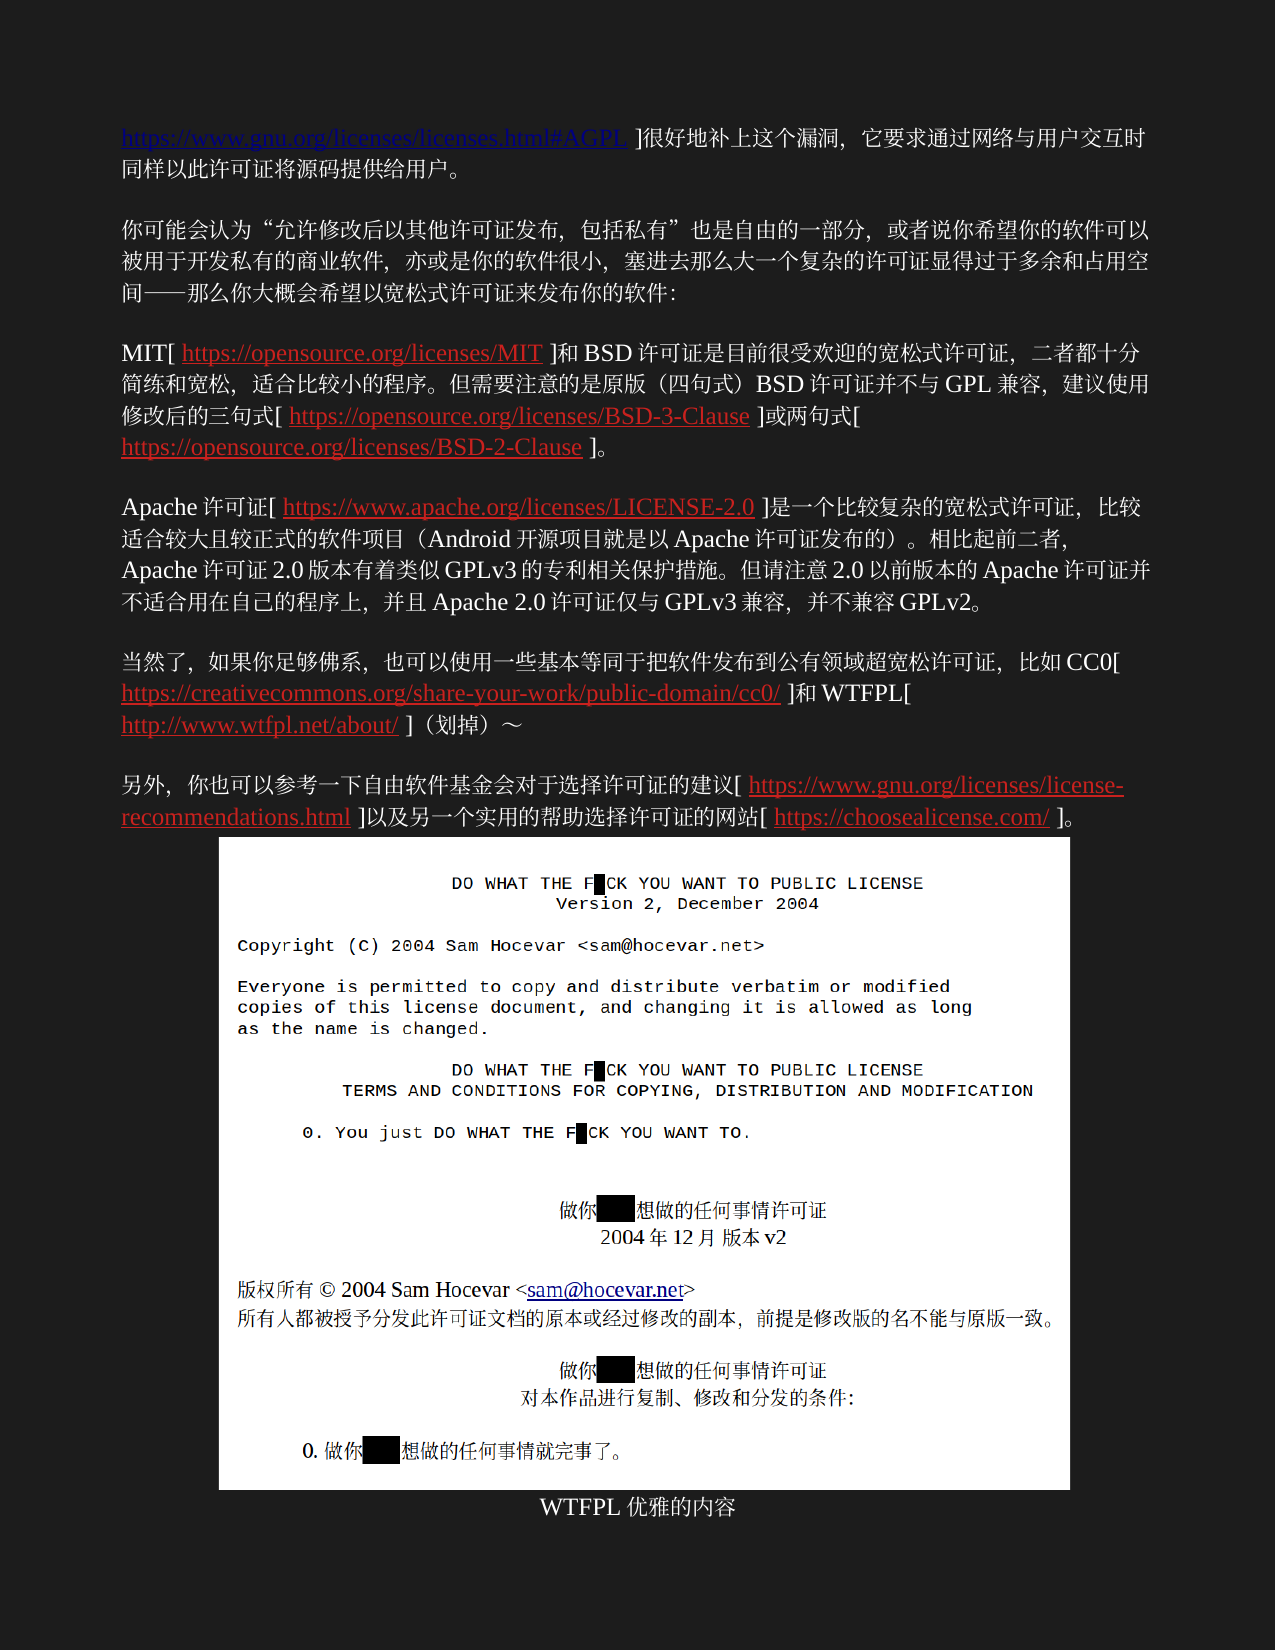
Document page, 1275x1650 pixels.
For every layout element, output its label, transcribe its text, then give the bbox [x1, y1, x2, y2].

picture [218, 837, 1071, 1490]
text 当然了，如果你足够佛系，也可以使用一些基本等同于把软件发布到公有领域超宽松许可证，比如CC0[ https://creativecommons.org/share-your-work/public-domain/cc0/ ]和WTFPL[ http://www.wtfpl.net/about/ ]（划掉）～ [121, 645, 1154, 739]
text 你可能会认为“允许修改后以其他许可证发布，包括私有”也是自由的一部分，或者说你希望你的软件可以被用于开发私有的商业软件，亦或是你的软件很小，塞进去那么大一个复杂的许可证显得过于多余和占用空间——那么你大概会希望以宽松式许可证来发布你的软件： [121, 213, 1154, 307]
text 另外，你也可以参考一下自由软件基金会对于选择许可证的建议[ https://www.gnu.org/licenses/license-recommendations.html ]以及另一个实用的帮助选择许可证的网站[ https://choosealicense.com/ ]。 [121, 768, 1154, 831]
text MIT[ https://opensource.org/licenses/MIT ]和BSD许可证是目前很受欢迎的宽松式许可证，二者都十分简练和宽松，适合比较小的程序。但需要注意的是原版（四句式）BSD许可证并不与GPL兼容，建议使用修改后的三句式[ https://opensource.org/licenses/BSD-3-Clause ]或两句式[ https://opensource.org/licenses/BSD-2-Clause ]。 [121, 336, 1154, 462]
text Apache许可证[ https://www.apache.org/licenses/LICENSE-2.0 ]是一个比较复杂的宽松式许可证，比较适合较大且较正式的软件项目（Android开源项目就是以Apache许可证发布的）。相比起前二者，Apache许可证2.0版本有着类似GPLv3的专利相关保护措施。但请注意2.0以前版本的Apache许可证并不适合用在自己的程序上，并且Apache 2.0许可证仅与GPLv3兼容，并不兼容GPLv2。 [121, 491, 1154, 616]
text https://www.gnu.org/licenses/licenses.html#AGPL ]很好地补上这个漏洞，它要求通过网络与用户交互时同样以此许可证将源码提供给用户。 [121, 121, 1154, 184]
text WTFPL优雅的内容 [121, 831, 1154, 1521]
